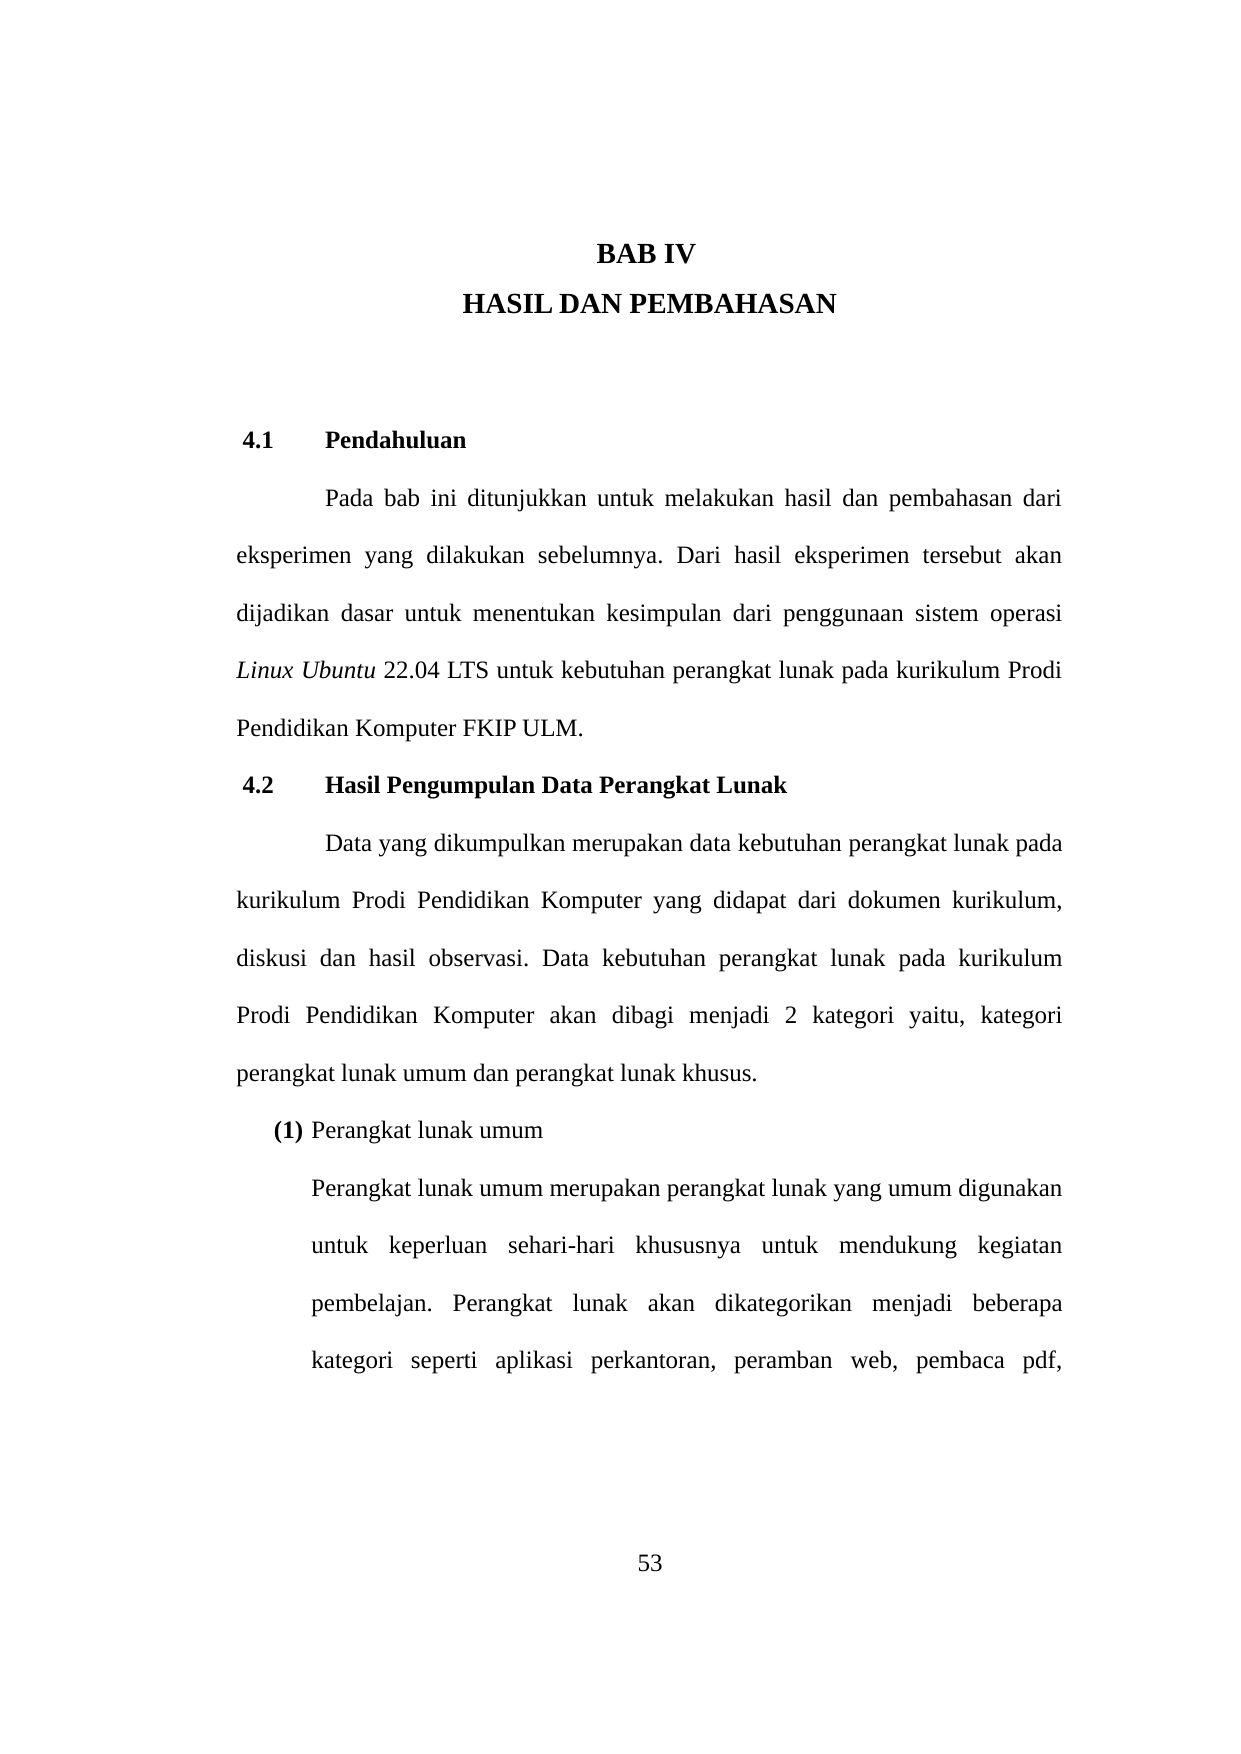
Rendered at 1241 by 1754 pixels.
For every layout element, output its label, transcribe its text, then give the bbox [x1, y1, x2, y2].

subtitle HASIL DAN PEMBAHASAN [236, 236, 1063, 320]
text Data yang dikumpulkan merupakan data kebutuhan perangkat lunak pada kurikulum Prodi Pendidikan Komputer yang didapat dari dokumen kurikulum, diskusi dan hasil observasi. Data kebutuhan perangkat lunak pada kurikulum Prodi Pendidikan Komputer akan dibagi menjadi 2 kategori yaitu, kategori perangkat lunak umum dan perangkat lunak khusus. [236, 828, 1063, 1087]
list Perangkat lunak umum [274, 1115, 1063, 1144]
list Perangkat lunak umum merupakan perangkat lunak yang umum digunakan untuk keperluan sehari-hari khususnya untuk mendukung kegiatan pembelajan. Perangkat lunak akan dikategorikan menjadi beberapa kategori seperti aplikasi perkantoran, peramban web, pembaca pdf, [274, 1173, 1063, 1374]
subtitle Pendahuluan [236, 425, 1063, 454]
text Pada bab ini ditunjukkan untuk melakukan hasil dan pembahasan dari eksperimen yang dilakukan sebelumnya. Dari hasil eksperimen tersebut akan dijadikan dasar untuk menentukan kesimpulan dari penggunaan sistem operasi Linux Ubuntu 22.04 LTS untuk kebutuhan perangkat lunak pada kurikulum Prodi Pendidikan Komputer FKIP ULM. [236, 483, 1063, 742]
subtitle Hasil Pengumpulan Data Perangkat Lunak [236, 770, 1063, 799]
